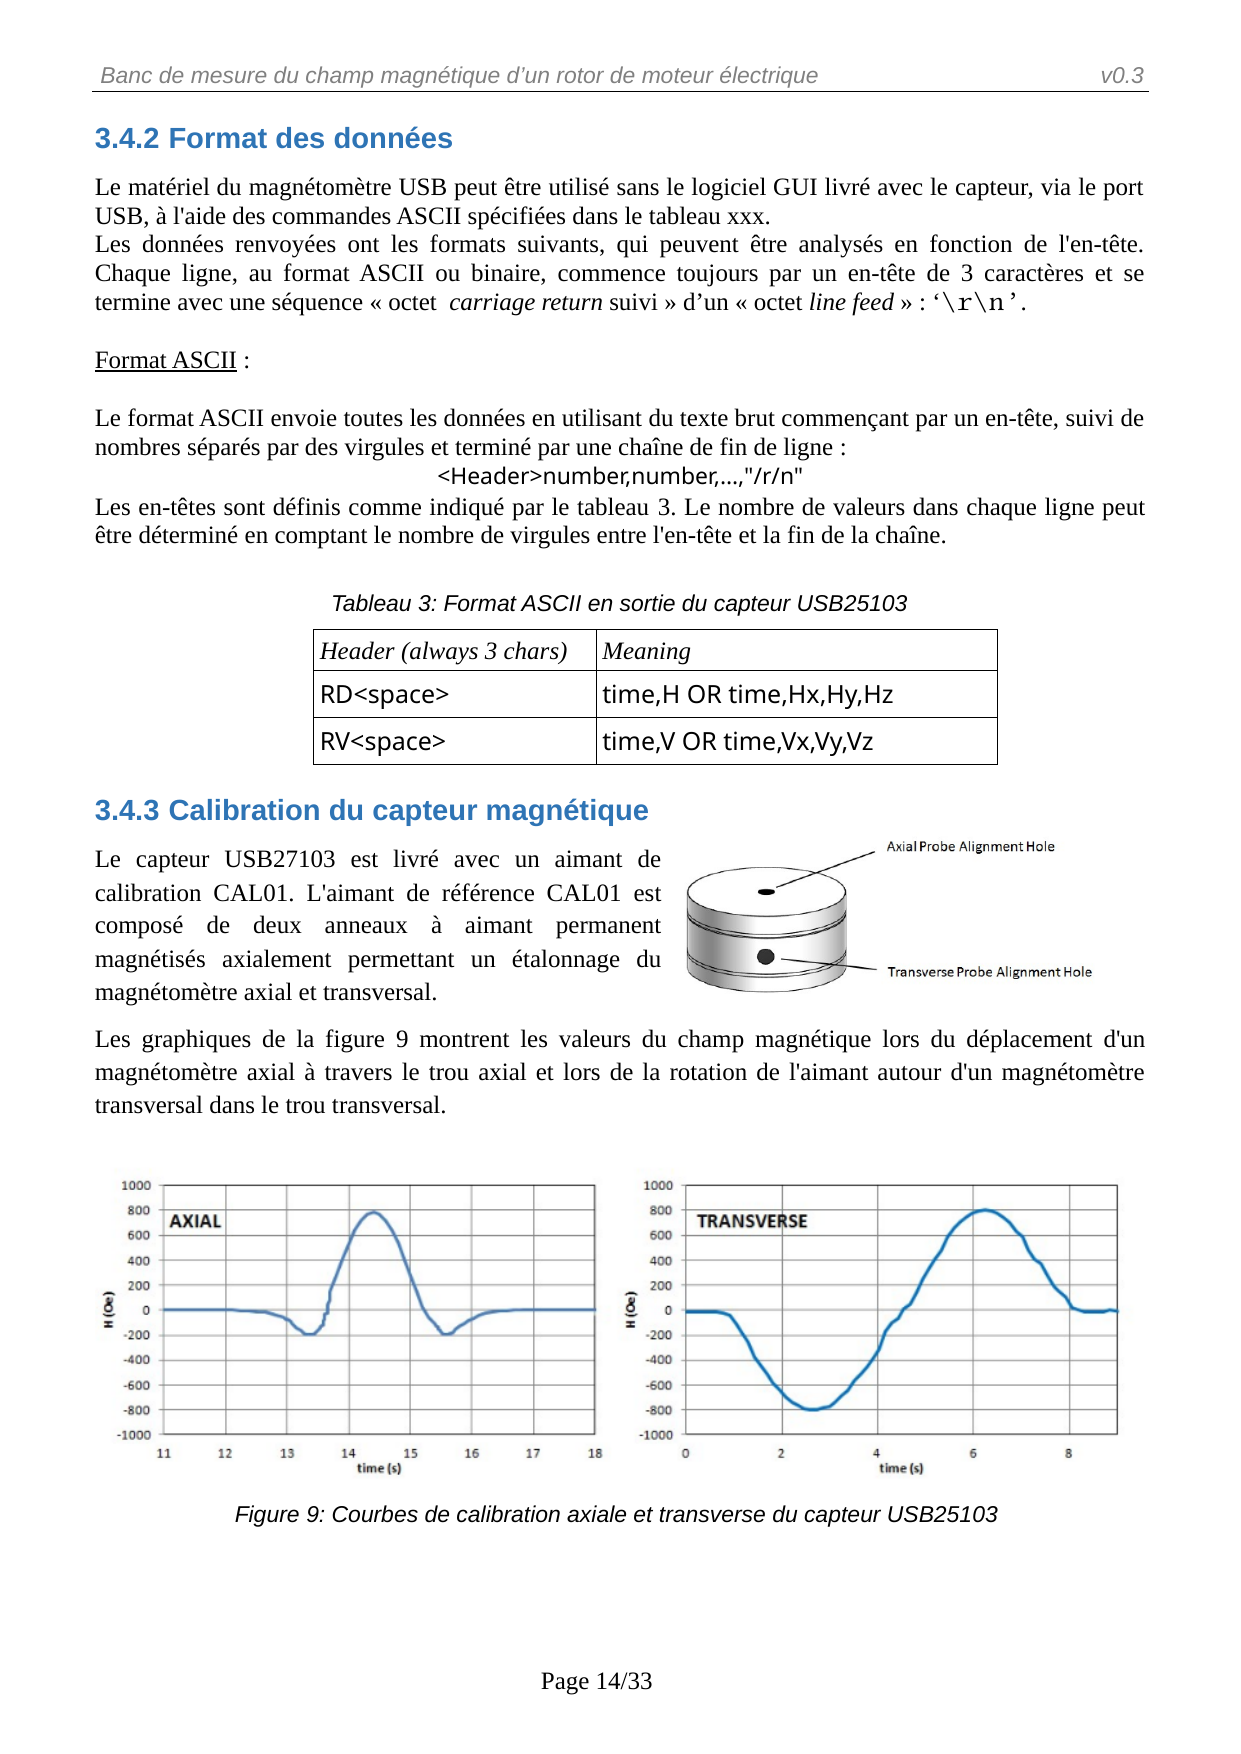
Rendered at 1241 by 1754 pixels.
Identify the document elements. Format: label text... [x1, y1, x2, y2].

table_header Meaning [597, 630, 997, 670]
text Tableau 3: Format ASCII en sortie du capteur USB25103 [94, 590, 1146, 617]
text Les données renvoyées ont les formats suivants, qui peuvent être analysés en fonction de l'en-tête. Chaque ligne, au format ASCII ou binaire, commence toujours par un en-tête de 3 caractères et se termine avec une séquence « octet carriage return suivi » d’un « octet line feed » : ‘\r\n’. [94, 229, 1146, 317]
text Le matériel du magnétomètre USB peut être utilisé sans le logiciel GUI livré avec le capteur, via le port USB, à l'aide des commandes ASCII spécifiées dans le tableau xxx. [94, 172, 1146, 229]
table_cell RD<space> [314, 671, 596, 717]
picture [94, 1150, 1140, 1489]
text Format ASCII : [94, 345, 1146, 374]
subtitle Format des données [94, 121, 1146, 154]
table_header Header (always 3 chars) [314, 630, 596, 670]
table_cell RV<space> [314, 718, 596, 763]
text Les en-têtes sont définis comme indiqué par le tableau 3. Le nombre de valeurs dans chaque ligne peut être déterminé en comptant le nombre de virgules entre l'en-tête et la fin de la chaîne. [94, 492, 1146, 549]
text <Header>number,number,…,"/r/n" [94, 460, 1146, 492]
text Les graphiques de la figure 9 montrent les valeurs du champ magnétique lors du déplacement d'un magnétomètre axial à travers le trou axial et lors de la rotation de l'aimant autour d'un magnétomètre transversal dans le trou transversal. [94, 1024, 1146, 1119]
table_cell time,H OR time,Hx,Hy,Hz [597, 671, 997, 717]
table_cell time,V OR time,Vx,Vy,Vz [597, 718, 997, 763]
text Figure 9: Courbes de calibration axiale et transverse du capteur USB25103 [94, 1489, 1140, 1528]
text Le format ASCII envoie toutes les données en utilisant du texte brut commençant par un en-tête, suivi de nombres séparés par des virgules et terminé par une chaîne de fin de ligne : [94, 403, 1146, 460]
picture [673, 832, 1096, 1001]
subtitle Calibration du capteur magnétique [94, 793, 1146, 827]
text Le capteur USB27103 est livré avec un aimant de calibration CAL01. L'aimant de référence CAL01 est composé de deux anneaux à aimant permanent magnétisés axialement permettant un étalonnage du magnétomètre axial et transversal. [94, 844, 1146, 1005]
